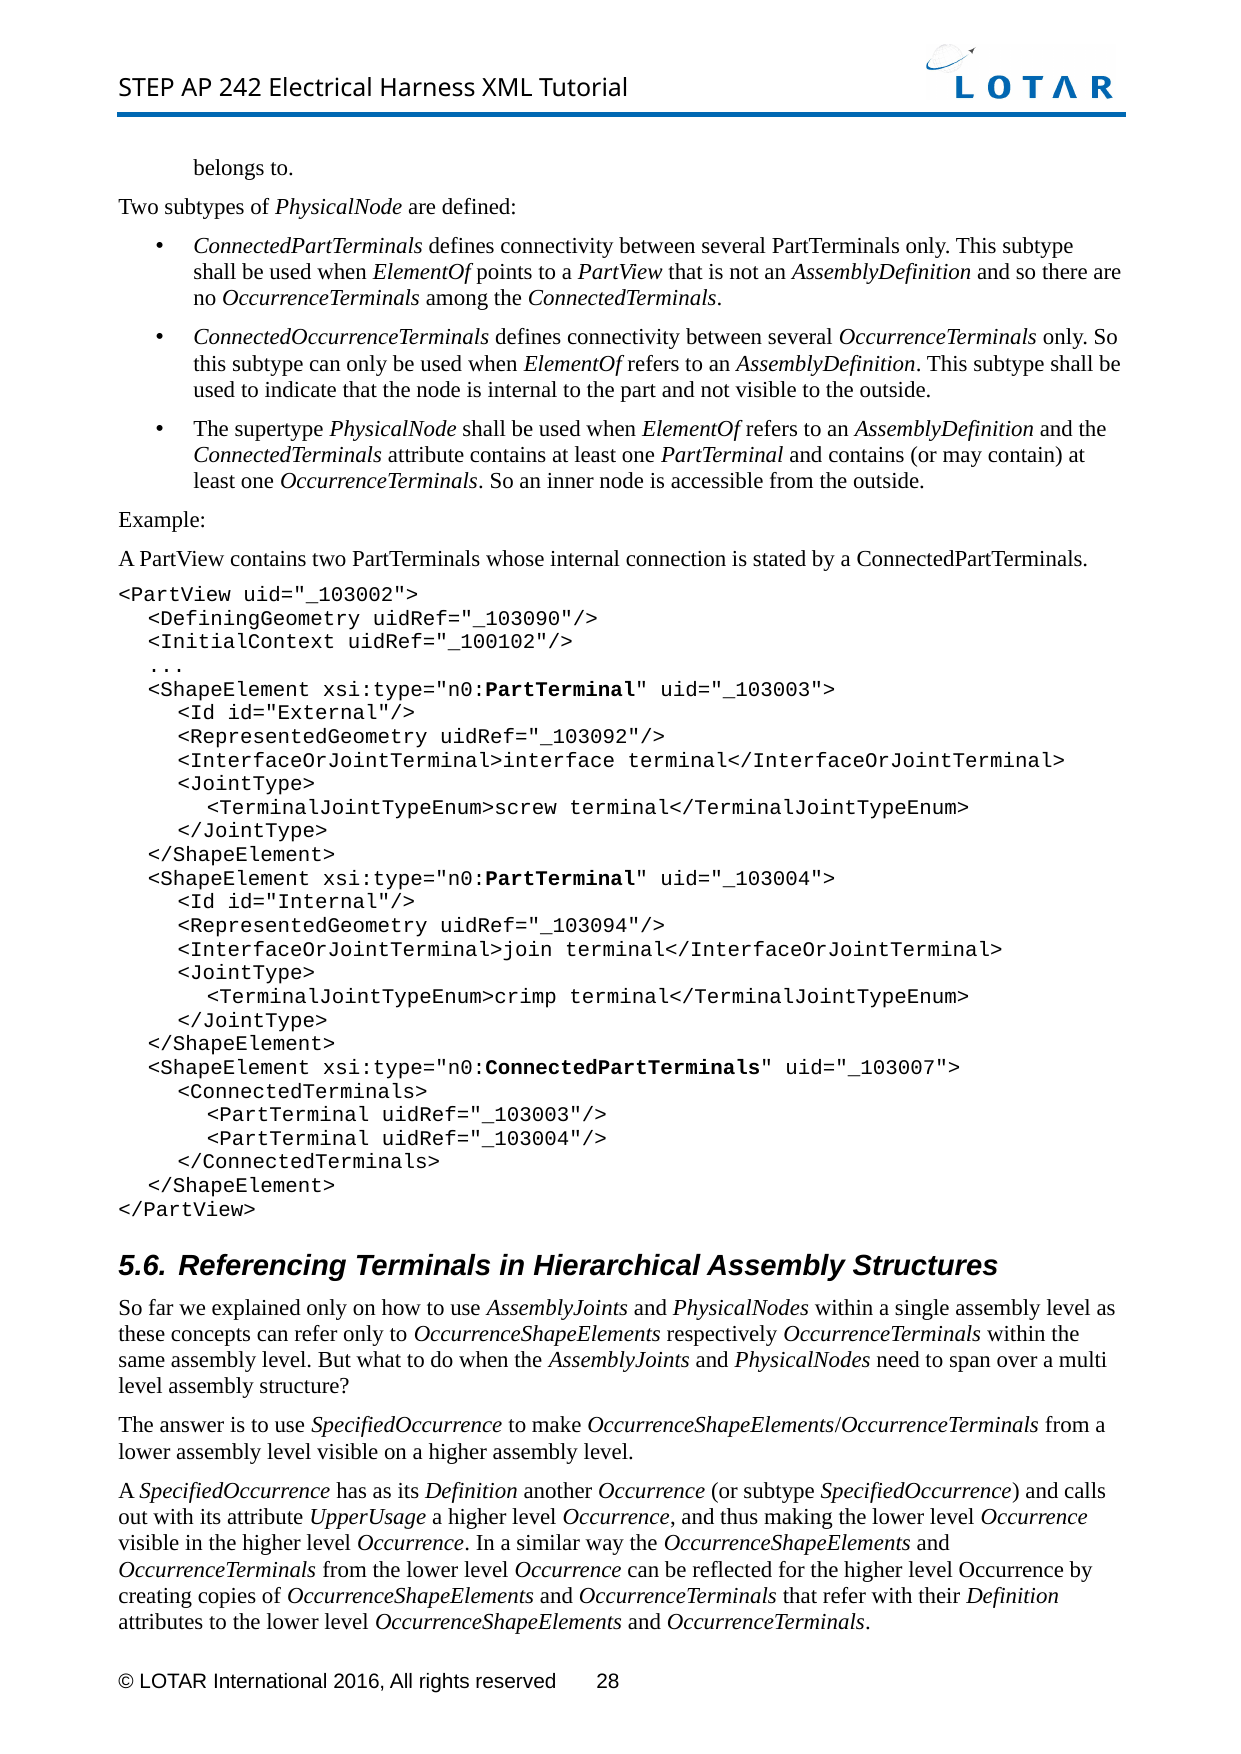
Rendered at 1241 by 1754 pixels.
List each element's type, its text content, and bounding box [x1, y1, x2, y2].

text <ShapeElement xsi:type="n0:ConnectedPartTerminals" uid="_103007"> [118, 1057, 1122, 1081]
list belongs to. [156, 154, 1122, 180]
text </ShapeElement> [118, 1033, 1122, 1057]
text <RepresentedGeometry uidRef="_103094"/> [118, 915, 1122, 939]
text So far we explained only on how to use AssemblyJoints and PhysicalNodes within a single assembly level as these concepts can refer only to OccurrenceShapeElements respectively OccurrenceTerminals within the same assembly level. But what to do when the AssemblyJoints and PhysicalNodes need to span over a multi level assembly structure? [118, 1293, 1122, 1399]
text <Id id="External"/> [118, 702, 1122, 726]
text </ShapeElement> [118, 1175, 1122, 1199]
text </ShapeElement> [118, 844, 1122, 868]
text <TerminalJointTypeEnum>screw terminal</TerminalJointTypeEnum> [118, 797, 1122, 821]
text </PartView> [118, 1199, 1122, 1222]
list ConnectedOccurrenceTerminals defines connectivity between several OccurrenceTerminals only. So this subtype can only be used when ElementOf refers to an AssemblyDefinition. This subtype shall be used to indicate that the node is internal to the part and not visible to the outside. [156, 323, 1122, 402]
text </JointType> [118, 821, 1122, 844]
text <JointType> [118, 962, 1122, 986]
text <Id id="Internal"/> [118, 891, 1122, 915]
text <InitialContext uidRef="_100102"/> [118, 631, 1122, 655]
text ... [118, 655, 1122, 679]
list The supertype PhysicalNode shall be used when ElementOf refers to an AssemblyDefinition and the ConnectedTerminals attribute contains at least one PartTerminal and contains (or may contain) at least one OccurrenceTerminals. So an inner node is accessible from the outside. [156, 415, 1122, 494]
text <DefiningGeometry uidRef="_103090"/> [118, 608, 1122, 631]
text <JointType> [118, 773, 1122, 797]
text A PartView contains two PartTerminals whose internal connection is stated by a ConnectedPartTerminals. [118, 545, 1122, 572]
text Example: [118, 506, 1122, 533]
text <ConnectedTerminals> [118, 1081, 1122, 1104]
text <PartTerminal uidRef="_103004"/> [118, 1128, 1122, 1152]
list ConnectedPartTerminals defines connectivity between several PartTerminals only. This subtype shall be used when ElementOf points to a PartView that is not an AssemblyDefinition and so there are no OccurrenceTerminals among the ConnectedTerminals. [156, 232, 1122, 311]
text <TerminalJointTypeEnum>crimp terminal</TerminalJointTypeEnum> [118, 986, 1122, 1010]
text Two subtypes of PhysicalNode are defined: [118, 193, 1122, 219]
text <ShapeElement xsi:type="n0:PartTerminal" uid="_103004"> [118, 868, 1122, 891]
text <InterfaceOrJointTerminal>interface terminal</InterfaceOrJointTerminal> [118, 749, 1122, 773]
text </JointType> [118, 1010, 1122, 1033]
text <PartView uid="_103002"> [118, 584, 1122, 608]
text <InterfaceOrJointTerminal>join terminal</InterfaceOrJointTerminal> [118, 939, 1122, 962]
text <RepresentedGeometry uidRef="_103092"/> [118, 726, 1122, 749]
text <PartTerminal uidRef="_103003"/> [118, 1104, 1122, 1128]
text </ConnectedTerminals> [118, 1152, 1122, 1175]
text A SpecifiedOccurrence has as its Definition another Occurrence (or subtype SpecifiedOccurrence) and calls out with its attribute UpperUsage a higher level Occurrence, and thus making the lower level Occurrence visible in the higher level Occurrence. In a similar way the OccurrenceShapeElements and OccurrenceTerminals from the lower level Occurrence can be reflected for the higher level Occurrence by creating copies of OccurrenceShapeElements and OccurrenceTerminals that refer with their Definition attributes to the lower level OccurrenceShapeElements and OccurrenceTerminals. [118, 1477, 1122, 1635]
text <ShapeElement xsi:type="n0:PartTerminal" uid="_103003"> [118, 679, 1122, 702]
subtitle Referencing Terminals in Hierarchical Assembly Structures [118, 1247, 1122, 1281]
text The answer is to use SpecifiedOccurrence to make OccurrenceShapeElements/OccurrenceTerminals from a lower assembly level visible on a higher assembly level. [118, 1411, 1122, 1464]
